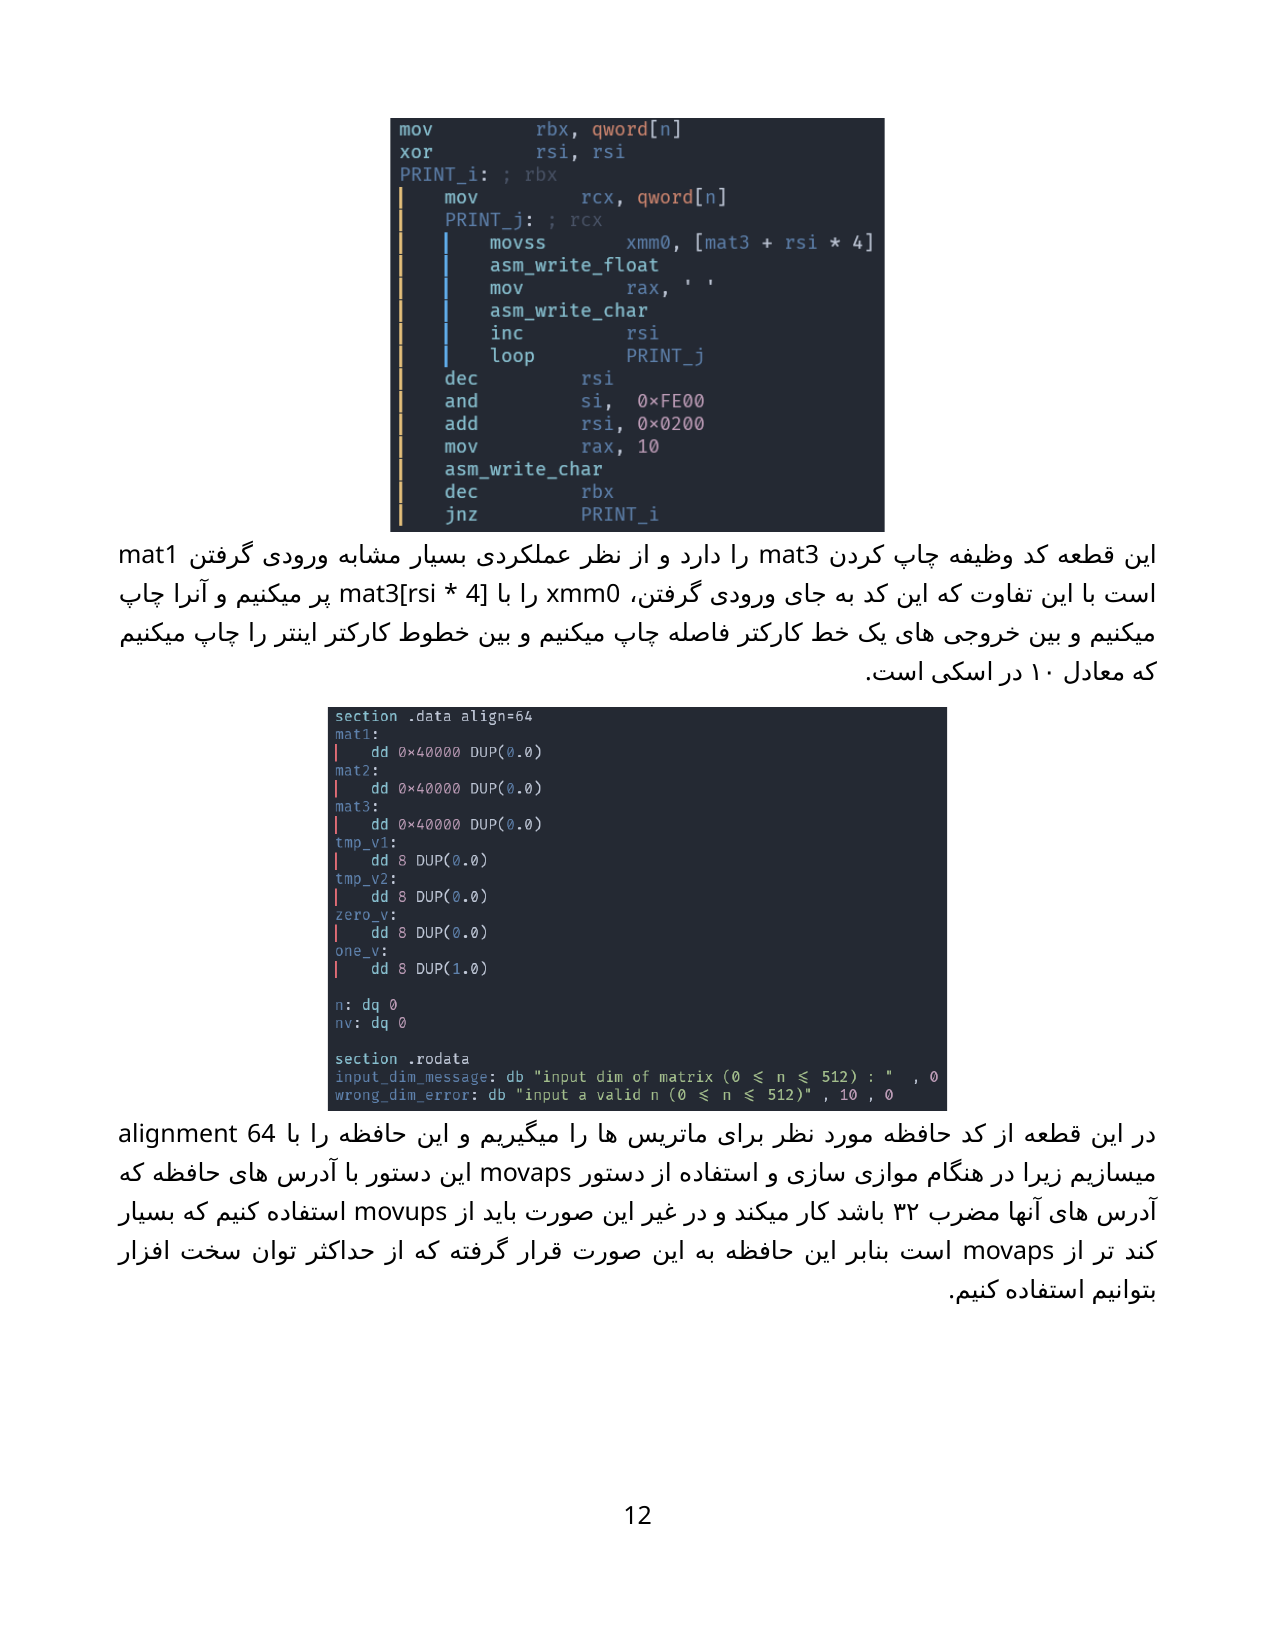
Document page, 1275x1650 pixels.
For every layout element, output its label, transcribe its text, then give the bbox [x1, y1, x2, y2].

picture [390, 118, 885, 532]
picture [327, 707, 948, 1111]
text این قطعه کد وظیفه چاپ کردن mat3 را دارد و از نظر عملکردی بسیار مشابه ورودی گرفتن mat1 است با این تفاوت که این کد به جای ورودی گرفتن، xmm0 را با mat3[rsi * 4] پر میکنیم و آنرا چاپ میکنیم و بین خروجی های یک خط کارکتر فاصله چاپ میکنیم و بین خطوط کارکتر اینتر را چاپ میکنیم که معادل ۱۰ در اسکی است. [118, 118, 1157, 688]
text در این قطعه از کد حافظه مورد نظر برای ماتریس ها را میگیریم و این حافظه را با alignment 64 میسازیم زیرا در هنگام موازی سازی و استفاده از دستور movaps این دستور با آدرس های حافظه که آدرس های آنها مضرب ۳۲ باشد کار میکند و در غیر این صورت باید از movups استفاده کنیم که بسیار کند تر از movaps است بنابر این حافظه به این صورت قرار گرفته که از حداکثر توان سخت افزار بتوانیم استفاده کنیم. [118, 707, 1157, 1306]
